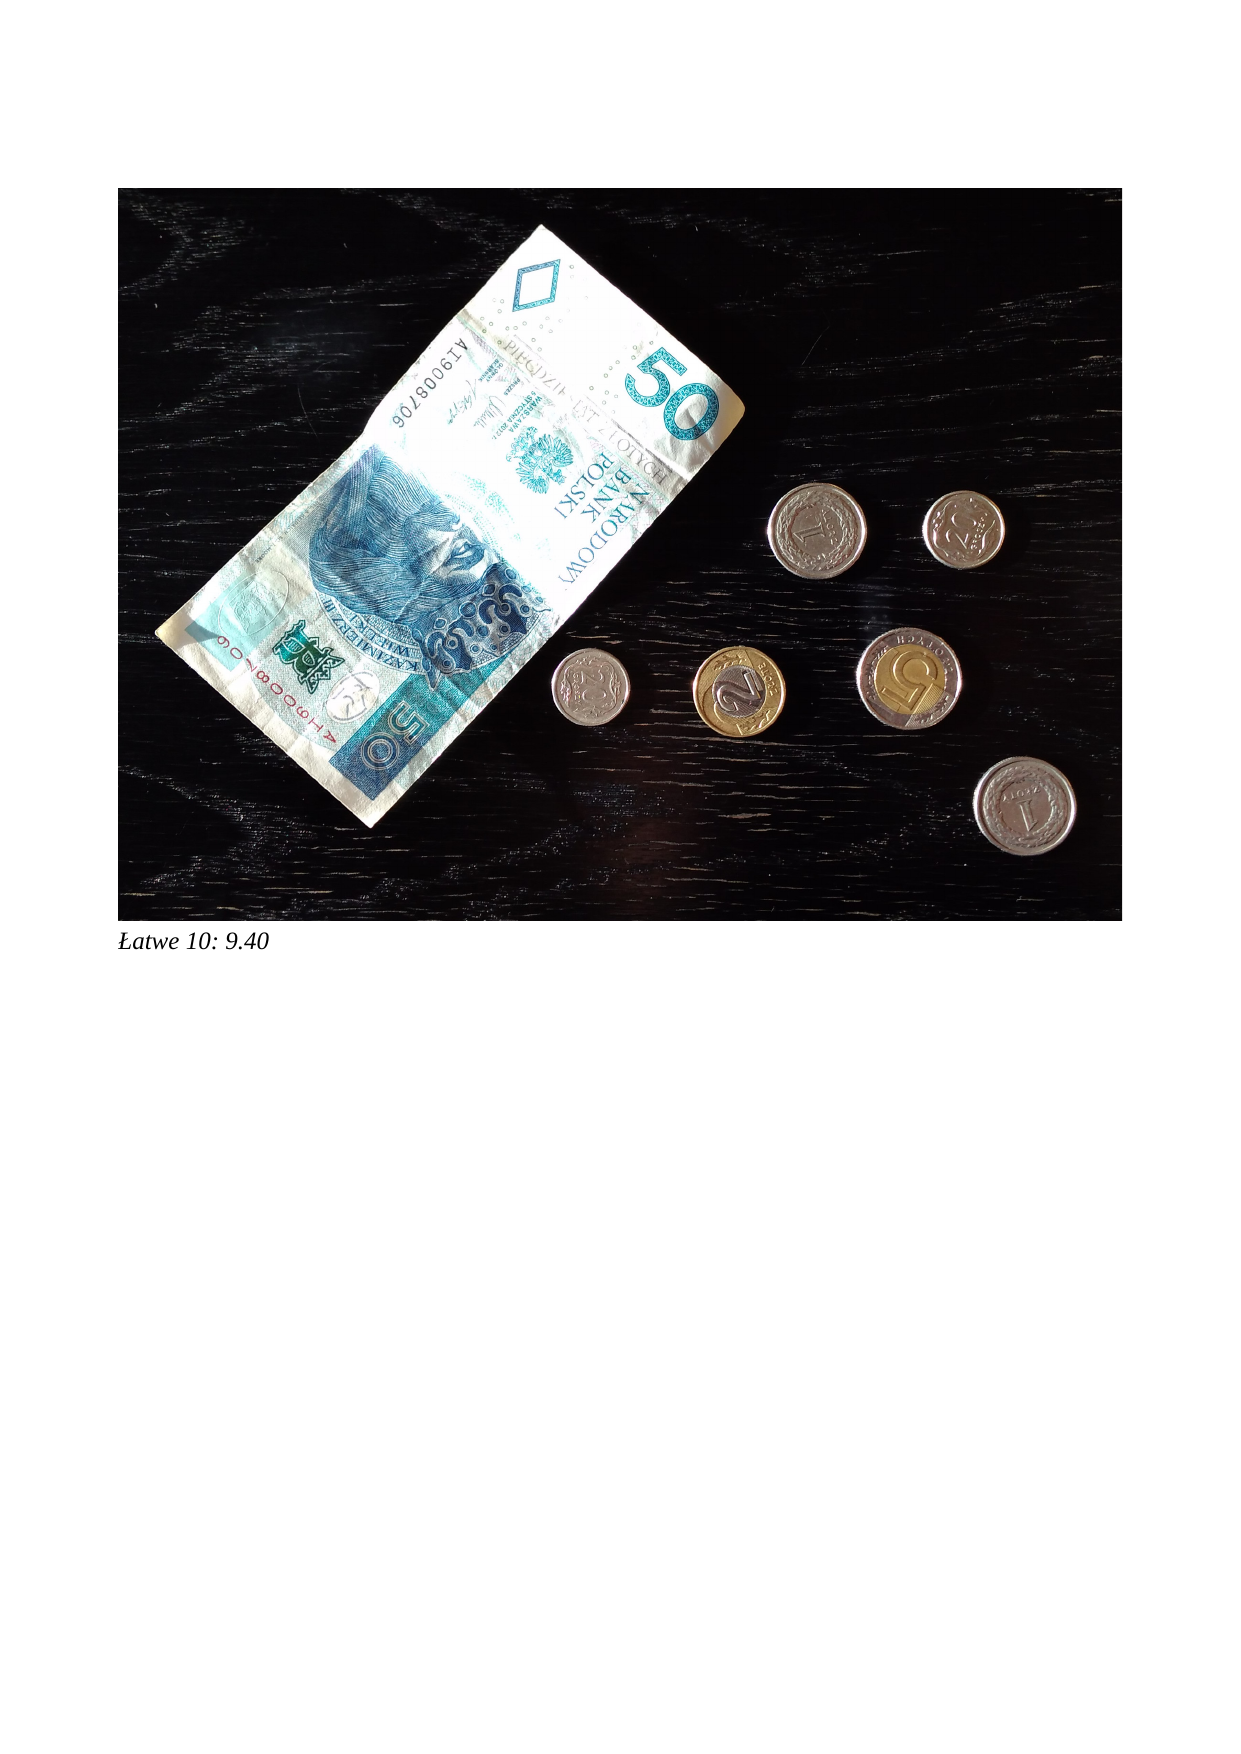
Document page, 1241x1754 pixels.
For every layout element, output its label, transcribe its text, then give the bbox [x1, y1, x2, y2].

picture [118, 188, 1123, 921]
text Łatwe 10: 9.40 [118, 921, 1122, 955]
